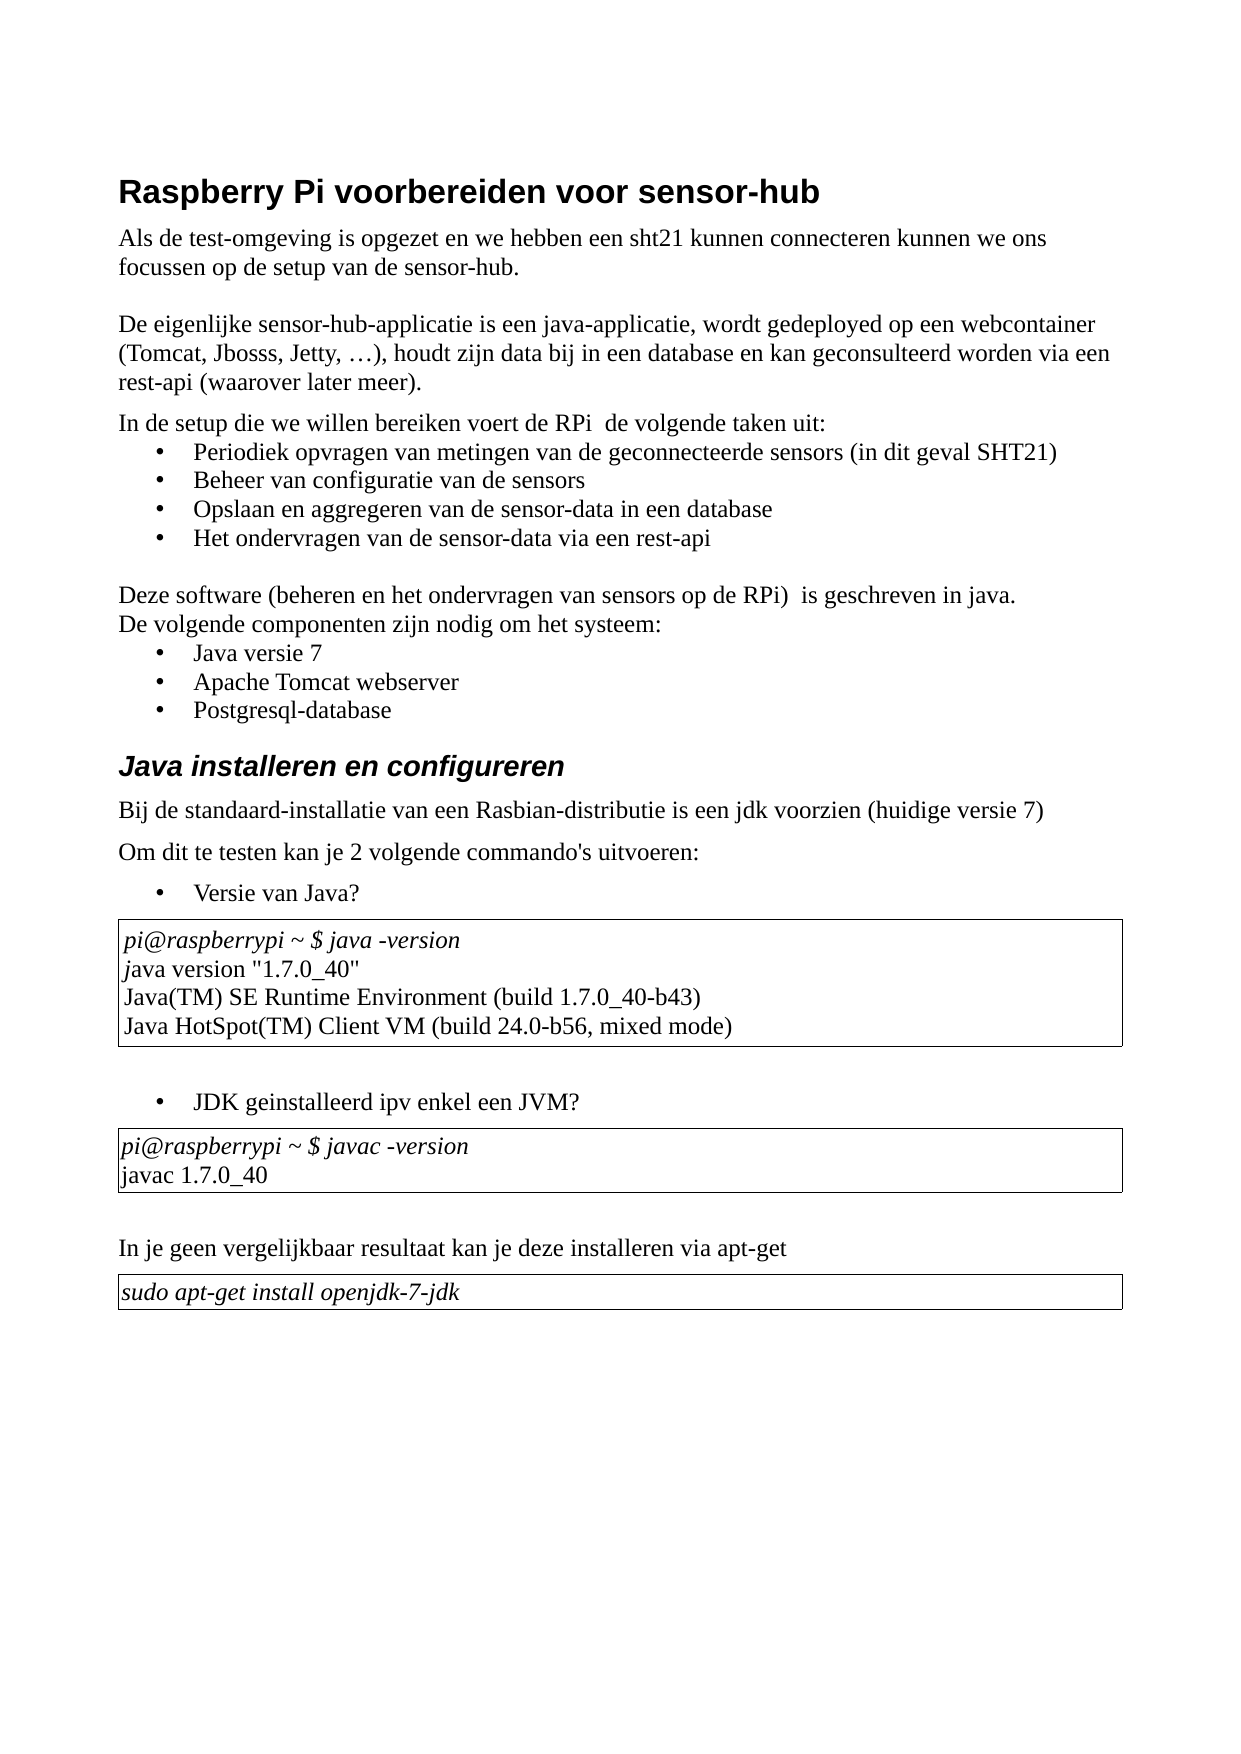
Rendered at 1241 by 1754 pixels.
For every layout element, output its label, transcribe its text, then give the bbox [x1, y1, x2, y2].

text Als de test-omgeving is opgezet en we hebben een sht21 kunnen connecteren kunnen we ons focussen op de setup van de sensor-hub. [118, 223, 1122, 281]
list Het ondervragen van de sensor-data via een rest-api [156, 523, 1122, 552]
text De eigenlijke sensor-hub-applicatie is een java-applicatie, wordt gedeployed op een webcontainer (Tomcat, Jbosss, Jetty, …), houdt zijn data bij in een database en kan geconsulteerd worden via een rest-api (waarover later meer). [118, 309, 1122, 396]
list Java versie 7 [156, 638, 1122, 667]
text sudo apt-get install openjdk-7-jdk [119, 1275, 1122, 1309]
text pi@raspberrypi ~ $ javac -version [119, 1129, 1122, 1157]
list Opslaan en aggregeren van de sensor-data in een database [156, 494, 1122, 523]
text In de setup die we willen bereiken voert de RPi de volgende taken uit: [118, 408, 1122, 437]
subtitle Raspberry Pi voorbereiden voor sensor-hub [118, 172, 1122, 211]
text In je geen vergelijkbaar resultaat kan je deze installeren via apt-get [118, 1233, 1122, 1262]
list Versie van Java? [156, 878, 1122, 907]
list JDK geinstalleerd ipv enkel een JVM? [156, 1087, 1122, 1116]
list Apache Tomcat webserver [156, 667, 1122, 696]
text Om dit te testen kan je 2 volgende commando's uitvoeren: [118, 837, 1122, 865]
text De volgende componenten zijn nodig om het systeem: [118, 609, 1122, 638]
text Deze software (beheren en het ondervragen van sensors op de RPi) is geschreven in java. [118, 581, 1122, 609]
table_header pi@raspberrypi ~ $ java -version java version "1.7.0_40" Java(TM) SE Runtime Environment (build 1.7.0_40-b43) Java HotSpot(TM) Client VM (build 24.0-b56, mixed mode) [119, 920, 1122, 1046]
list Periodiek opvragen van metingen van de geconnecteerde sensors (in dit geval SHT21) [156, 437, 1122, 466]
list Postgresql-database [156, 696, 1122, 724]
text javac 1.7.0_40 [119, 1157, 1122, 1192]
subtitle Java installeren en configureren [118, 749, 1122, 783]
list Beheer van configuratie van de sensors [156, 466, 1122, 494]
text Bij de standaard-installatie van een Rasbian-distributie is een jdk voorzien (huidige versie 7) [118, 795, 1122, 824]
